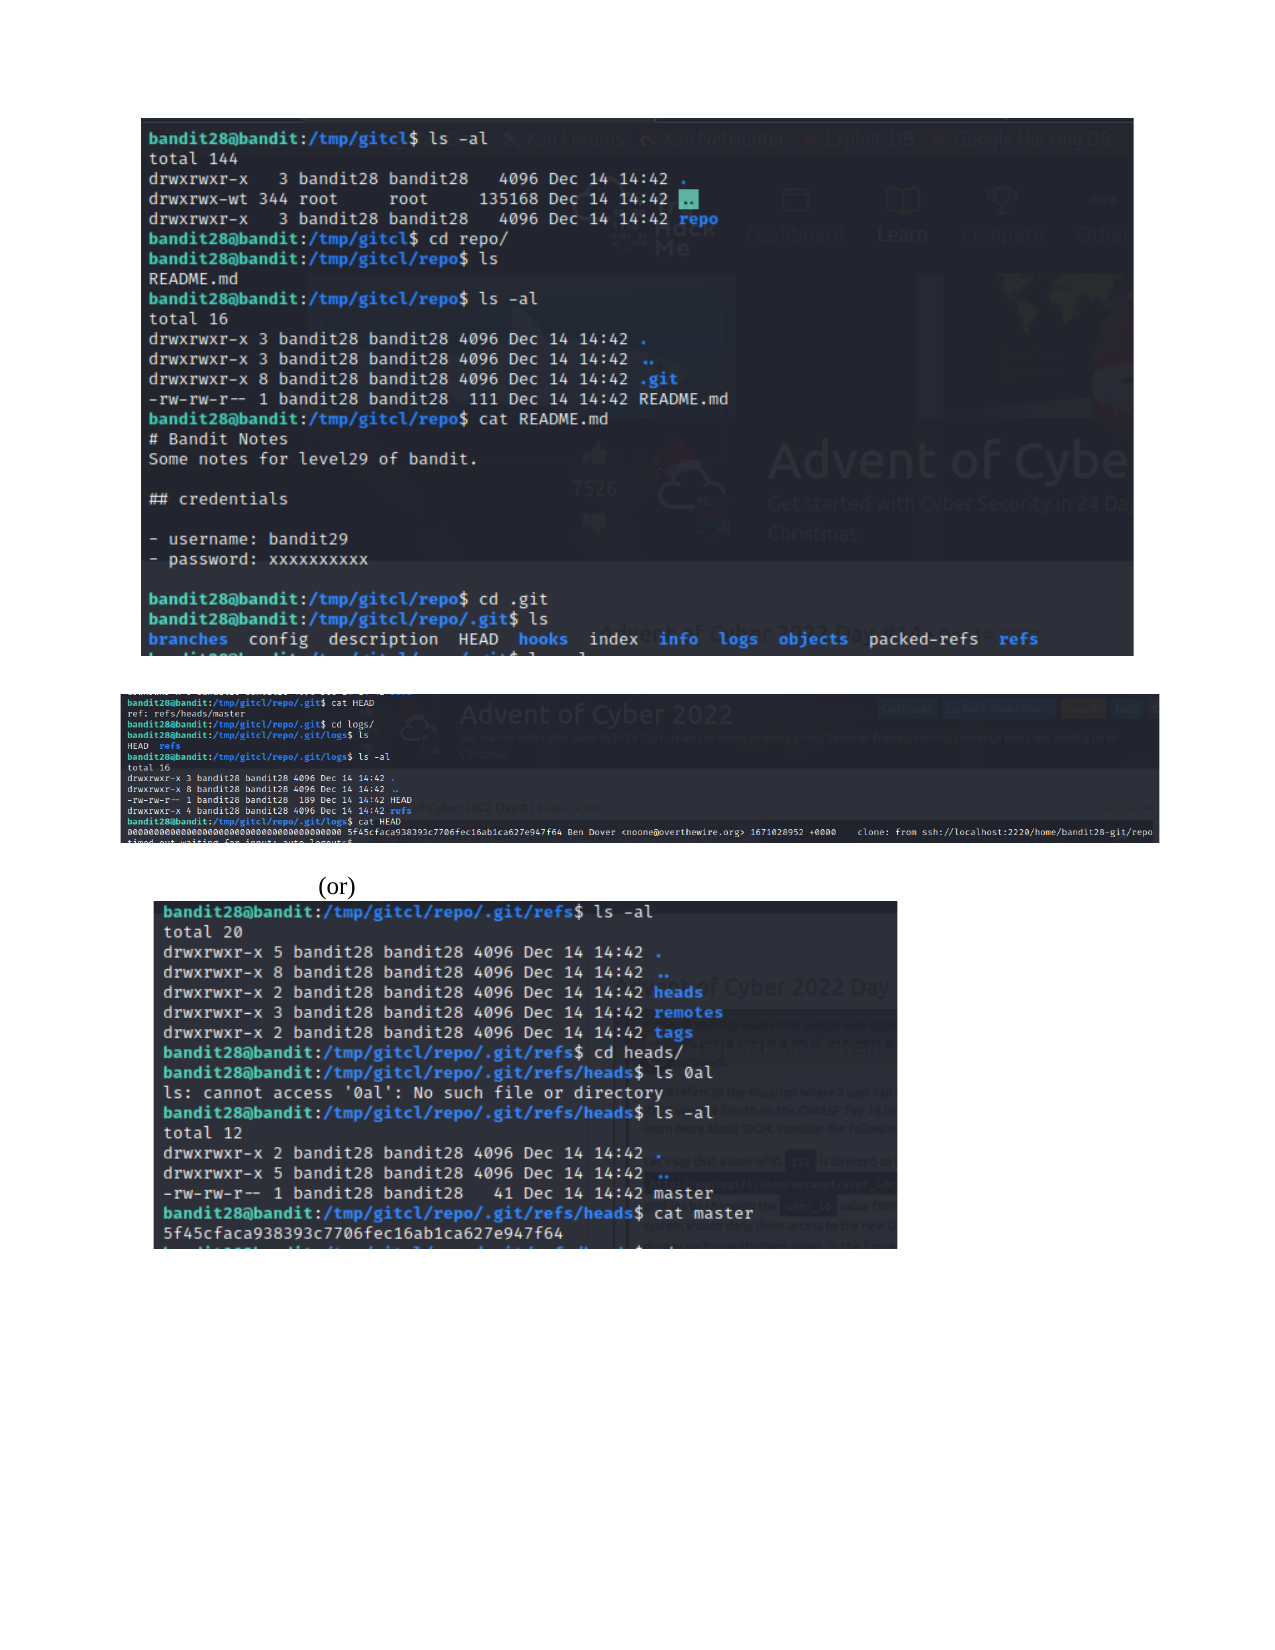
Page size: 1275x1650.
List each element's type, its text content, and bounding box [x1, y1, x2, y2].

picture [120, 694, 1160, 843]
picture [153, 901, 898, 1249]
text (or) [118, 871, 1157, 900]
picture [141, 118, 1134, 656]
